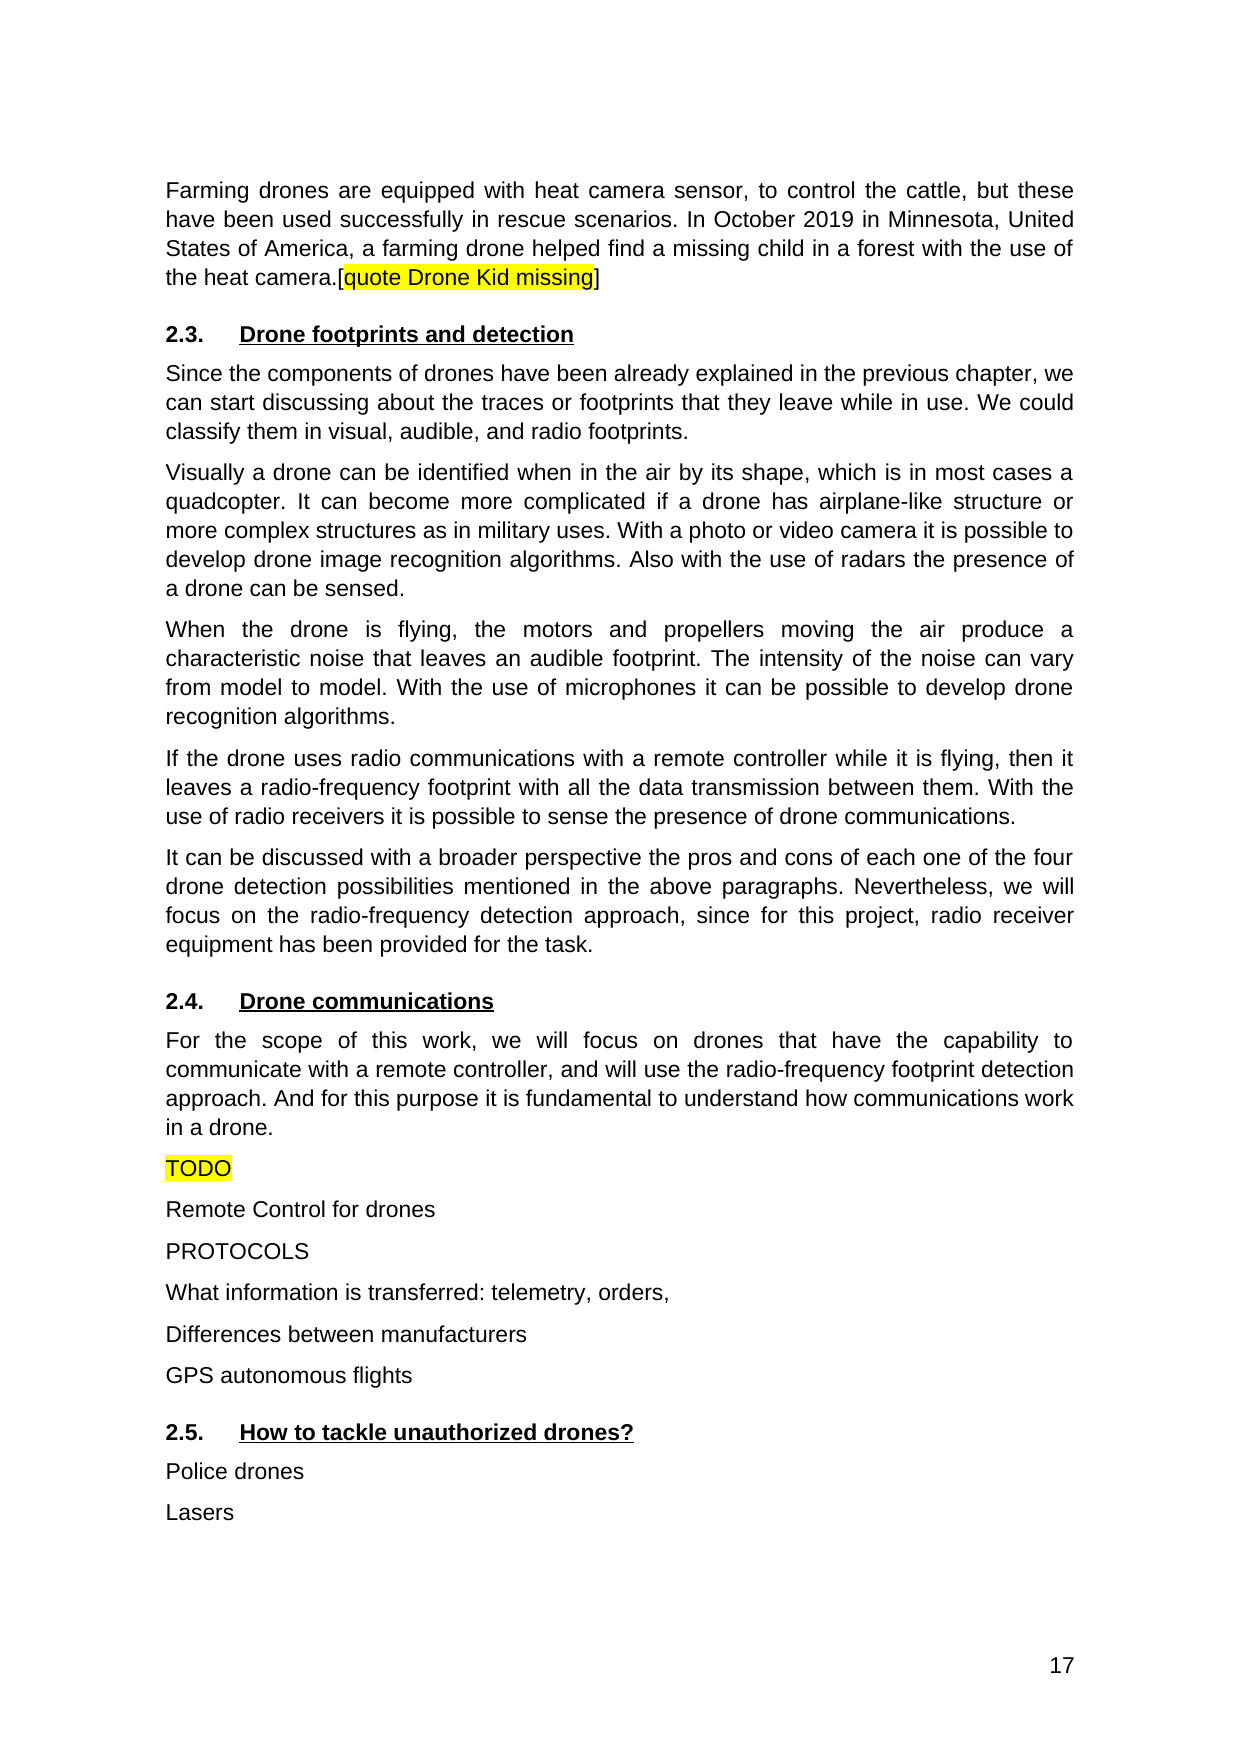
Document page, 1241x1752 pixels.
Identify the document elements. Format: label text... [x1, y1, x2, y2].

text Farming drones are equipped with heat camera sensor, to control the cattle, but these have been used successfully in rescue scenarios. In October 2019 in Minnesota, United States of America, a farming drone helped find a missing child in a forest with the use of the heat camera.[quote Drone Kid missing] [165, 177, 1075, 290]
text TODO [165, 1155, 1075, 1181]
subtitle Drone footprints and detection [165, 318, 1075, 347]
text Differences between manufacturers [165, 1321, 1075, 1347]
subtitle How to tackle unauthorized drones? [165, 1416, 1075, 1445]
text If the drone uses radio communications with a remote controller while it is flying, then it leaves a radio-frequency footprint with all the data transmission between them. With the use of radio receivers it is possible to sense the presence of drone communications. [165, 745, 1075, 829]
text It can be discussed with a broader perspective the pros and cons of each one of the four drone detection possibilities mentioned in the above paragraphs. Nevertheless, we will focus on the radio-frequency detection approach, since for this project, radio receiver equipment has been provided for the task. [165, 844, 1075, 957]
subtitle Drone communications [165, 985, 1075, 1014]
text What information is transferred: telemetry, orders, [165, 1279, 1075, 1306]
text Police drones [165, 1458, 1075, 1484]
text Visually a drone can be identified when in the air by its shape, which is in most cases a quadcopter. It can become more complicated if a drone has airplane-like structure or more complex structures as in military uses. With a photo or video camera it is possible to develop drone image recognition algorithms. Also with the use of radars the presence of a drone can be sensed. [165, 459, 1075, 601]
text GPS autonomous flights [165, 1362, 1075, 1388]
text PROTOCOLS [165, 1238, 1075, 1264]
text For the scope of this work, we will focus on drones that have the capability to communicate with a remote controller, and will use the radio-frequency footprint detection approach. And for this purpose it is fundamental to understand how communications work in a drone. [165, 1027, 1075, 1140]
text When the drone is flying, the motors and propellers moving the air produce a characteristic noise that leaves an audible footprint. The intensity of the noise can vary from model to model. With the use of microphones it can be possible to develop drone recognition algorithms. [165, 616, 1075, 729]
text Since the components of drones have been already explained in the previous chapter, we can start discussing about the traces or footprints that they leave while in use. We could classify them in visual, audible, and radio footprints. [165, 360, 1075, 444]
text Remote Control for drones [165, 1196, 1075, 1223]
text Lasers [165, 1499, 1075, 1526]
